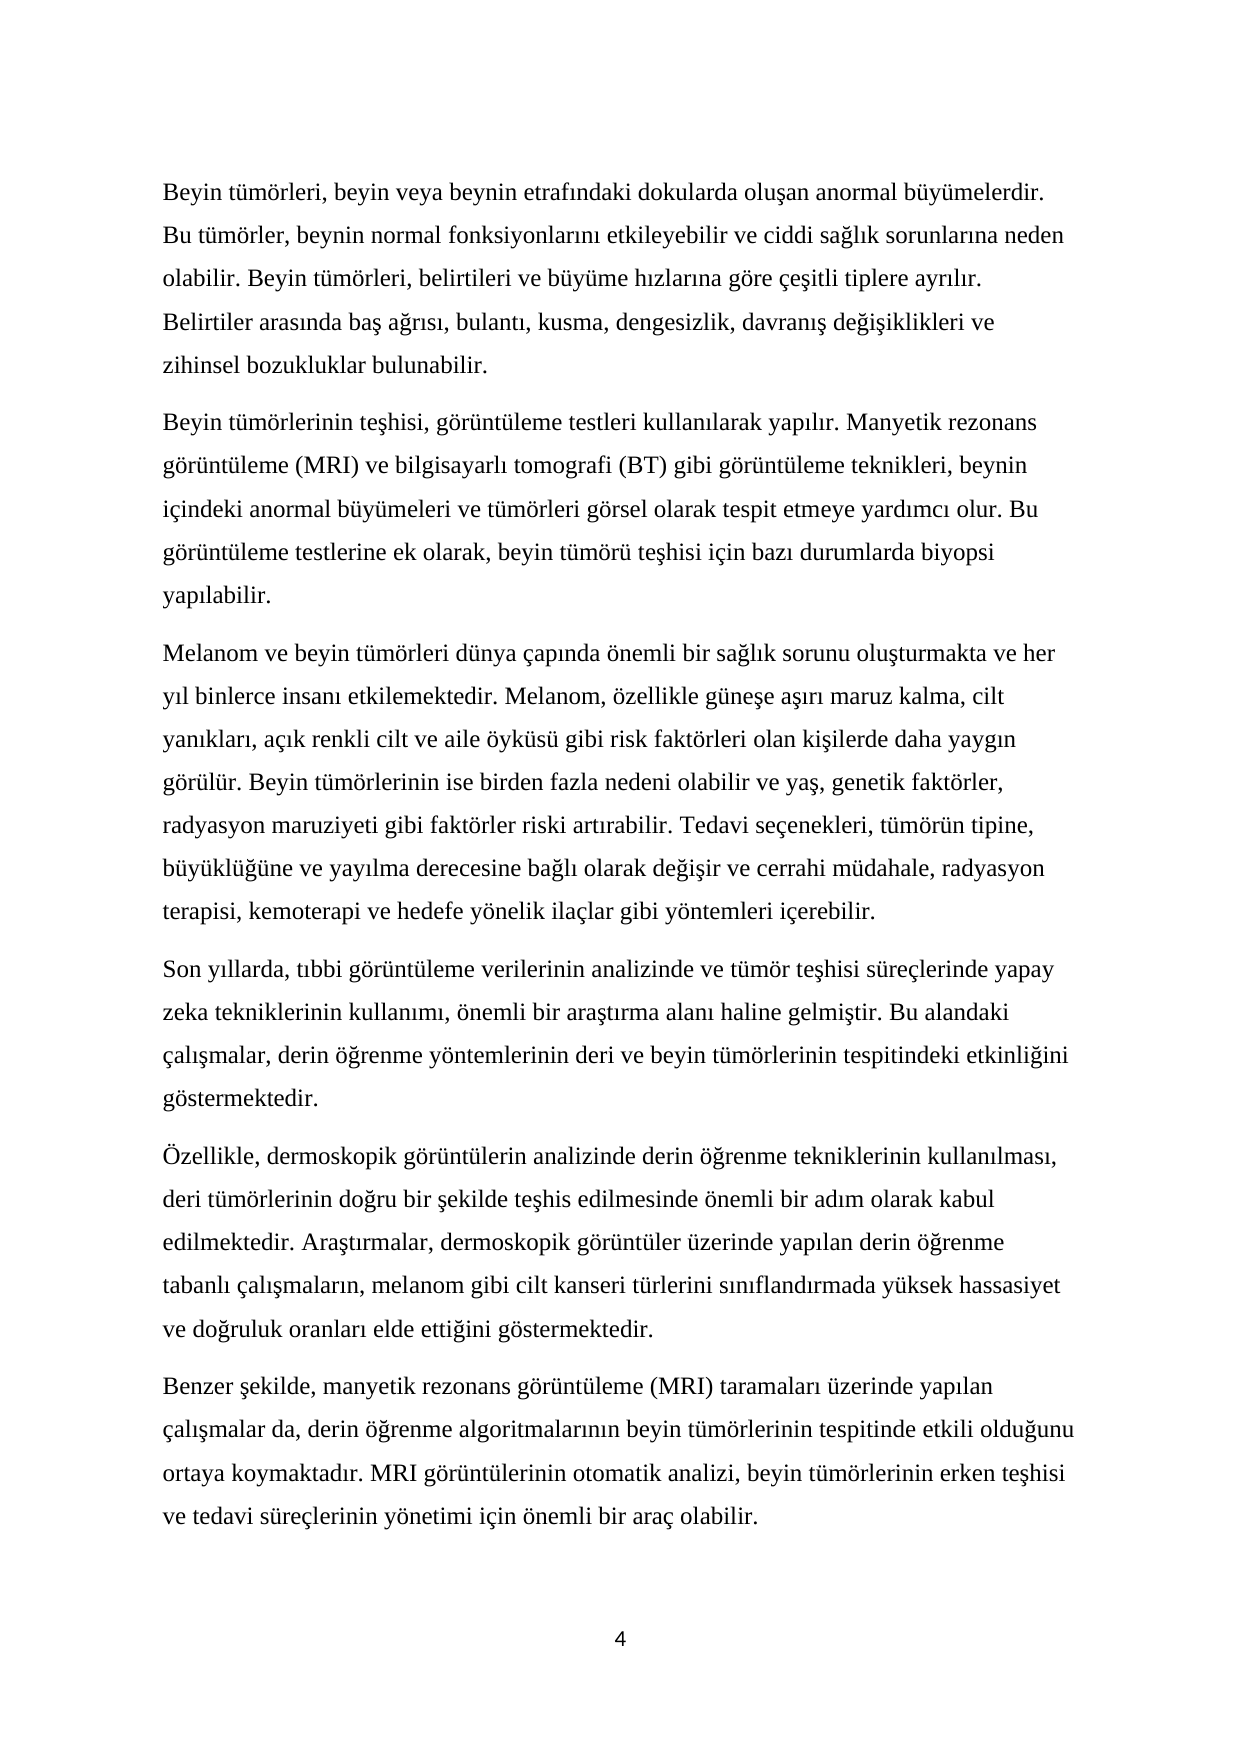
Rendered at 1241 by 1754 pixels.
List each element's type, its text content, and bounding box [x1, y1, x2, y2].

text Son yıllarda, tıbbi görüntüleme verilerinin analizinde ve tümör teşhisi süreçlerinde yapay zeka tekniklerinin kullanımı, önemli bir araştırma alanı haline gelmiştir. Bu alandaki çalışmalar, derin öğrenme yöntemlerinin deri ve beyin tümörlerinin tespitindeki etkinliğini göstermektedir. [162, 954, 1078, 1112]
text Benzer şekilde, manyetik rezonans görüntüleme (MRI) taramaları üzerinde yapılan çalışmalar da, derin öğrenme algoritmalarının beyin tümörlerinin tespitinde etkili olduğunu ortaya koymaktadır. MRI görüntülerinin otomatik analizi, beyin tümörlerinin erken teşhisi ve tedavi süreçlerinin yönetimi için önemli bir araç olabilir. [162, 1371, 1078, 1529]
text Melanom ve beyin tümörleri dünya çapında önemli bir sağlık sorunu oluşturmakta ve her yıl binlerce insanı etkilemektedir. Melanom, özellikle güneşe aşırı maruz kalma, cilt yanıkları, açık renkli cilt ve aile öyküsü gibi risk faktörleri olan kişilerde daha yaygın görülür. Beyin tümörlerinin ise birden fazla nedeni olabilir ve yaş, genetik faktörler, radyasyon maruziyeti gibi faktörler riski artırabilir. Tedavi seçenekleri, tümörün tipine, büyüklüğüne ve yayılma derecesine bağlı olarak değişir ve cerrahi müdahale, radyasyon terapisi, kemoterapi ve hedefe yönelik ilaçlar gibi yöntemleri içerebilir. [162, 638, 1078, 925]
text Beyin tümörleri, beyin veya beynin etrafındaki dokularda oluşan anormal büyümelerdir. Bu tümörler, beynin normal fonksiyonlarını etkileyebilir ve ciddi sağlık sorunlarına neden olabilir. Beyin tümörleri, belirtileri ve büyüme hızlarına göre çeşitli tiplere ayrılır. Belirtiler arasında baş ağrısı, bulantı, kusma, dengesizlik, davranış değişiklikleri ve zihinsel bozukluklar bulunabilir. [162, 177, 1078, 378]
text Özellikle, dermoskopik görüntülerin analizinde derin öğrenme tekniklerinin kullanılması, deri tümörlerinin doğru bir şekilde teşhis edilmesinde önemli bir adım olarak kabul edilmektedir. Araştırmalar, dermoskopik görüntüler üzerinde yapılan derin öğrenme tabanlı çalışmaların, melanom gibi cilt kanseri türlerini sınıflandırmada yüksek hassasiyet ve doğruluk oranları elde ettiğini göstermektedir. [162, 1141, 1078, 1342]
text Beyin tümörlerinin teşhisi, görüntüleme testleri kullanılarak yapılır. Manyetik rezonans görüntüleme (MRI) ve bilgisayarlı tomografi (BT) gibi görüntüleme teknikleri, beynin içindeki anormal büyümeleri ve tümörleri görsel olarak tespit etmeye yardımcı olur. Bu görüntüleme testlerine ek olarak, beyin tümörü teşhisi için bazı durumlarda biyopsi yapılabilir. [162, 407, 1078, 609]
